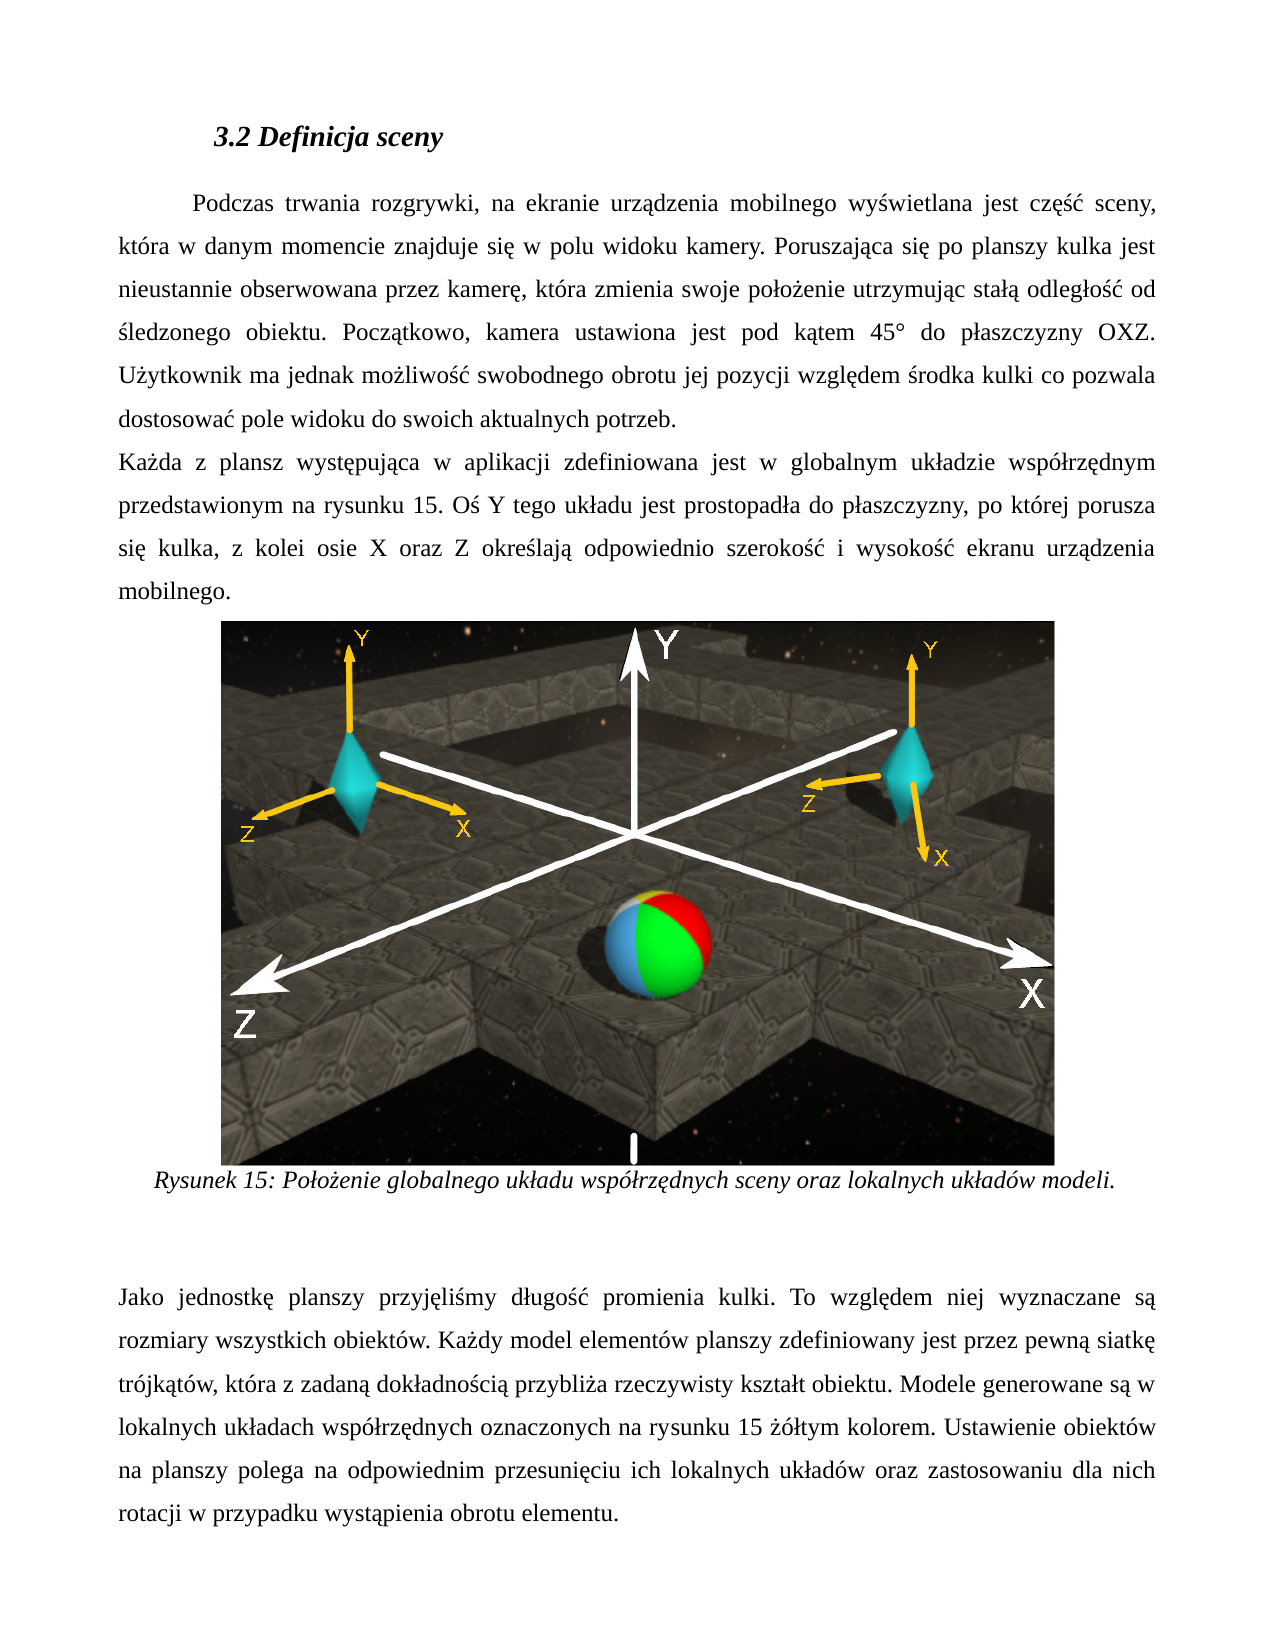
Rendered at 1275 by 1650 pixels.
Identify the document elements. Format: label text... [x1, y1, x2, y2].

text Jako jednostkę planszy przyjęliśmy długość promienia kulki. To względem niej wyznaczane są rozmiary wszystkich obiektów. Każdy model elementów planszy zdefiniowany jest przez pewną siatkę trójkątów, która z zadaną dokładnością przybliża rzeczywisty kształt obiektu. Modele generowane są w lokalnych układach współrzędnych oznaczonych na rysunku 15 żółtym kolorem. Ustawienie obiektów na planszy polega na odpowiednim przesunięciu ich lokalnych układów oraz zastosowaniu dla nich rotacji w przypadku wystąpienia obrotu elementu. [118, 1282, 1157, 1527]
subtitle Definicja sceny [207, 119, 1157, 153]
text Podczas trwania rozgrywki, na ekranie urządzenia mobilnego wyświetlana jest część sceny, która w danym momencie znajduje się w polu widoku kamery. Poruszająca się po planszy kulka jest nieustannie obserwowana przez kamerę, która zmienia swoje położenie utrzymując stałą odległość od śledzonego obiektu. Początkowo, kamera ustawiona jest pod kątem 45° do płaszczyzny OXZ. Użytkownik ma jednak możliwość swobodnego obrotu jej pozycji względem środka kulki co pozwala dostosować pole widoku do swoich aktualnych potrzeb. [118, 188, 1157, 432]
text Rysunek 15: Położenie globalnego układu współrzędnych sceny oraz lokalnych układów modeli. [154, 633, 1121, 1194]
text Każda z plansz występująca w aplikacji zdefiniowana jest w globalnym układzie współrzędnym przedstawionym na rysunku 15. Oś Y tego układu jest prostopadła do płaszczyzny, po której porusza się kulka, z kolei osie X oraz Z określają odpowiednio szerokość i wysokość ekranu urządzenia mobilnego. [118, 447, 1157, 605]
picture [220, 620, 1055, 1166]
